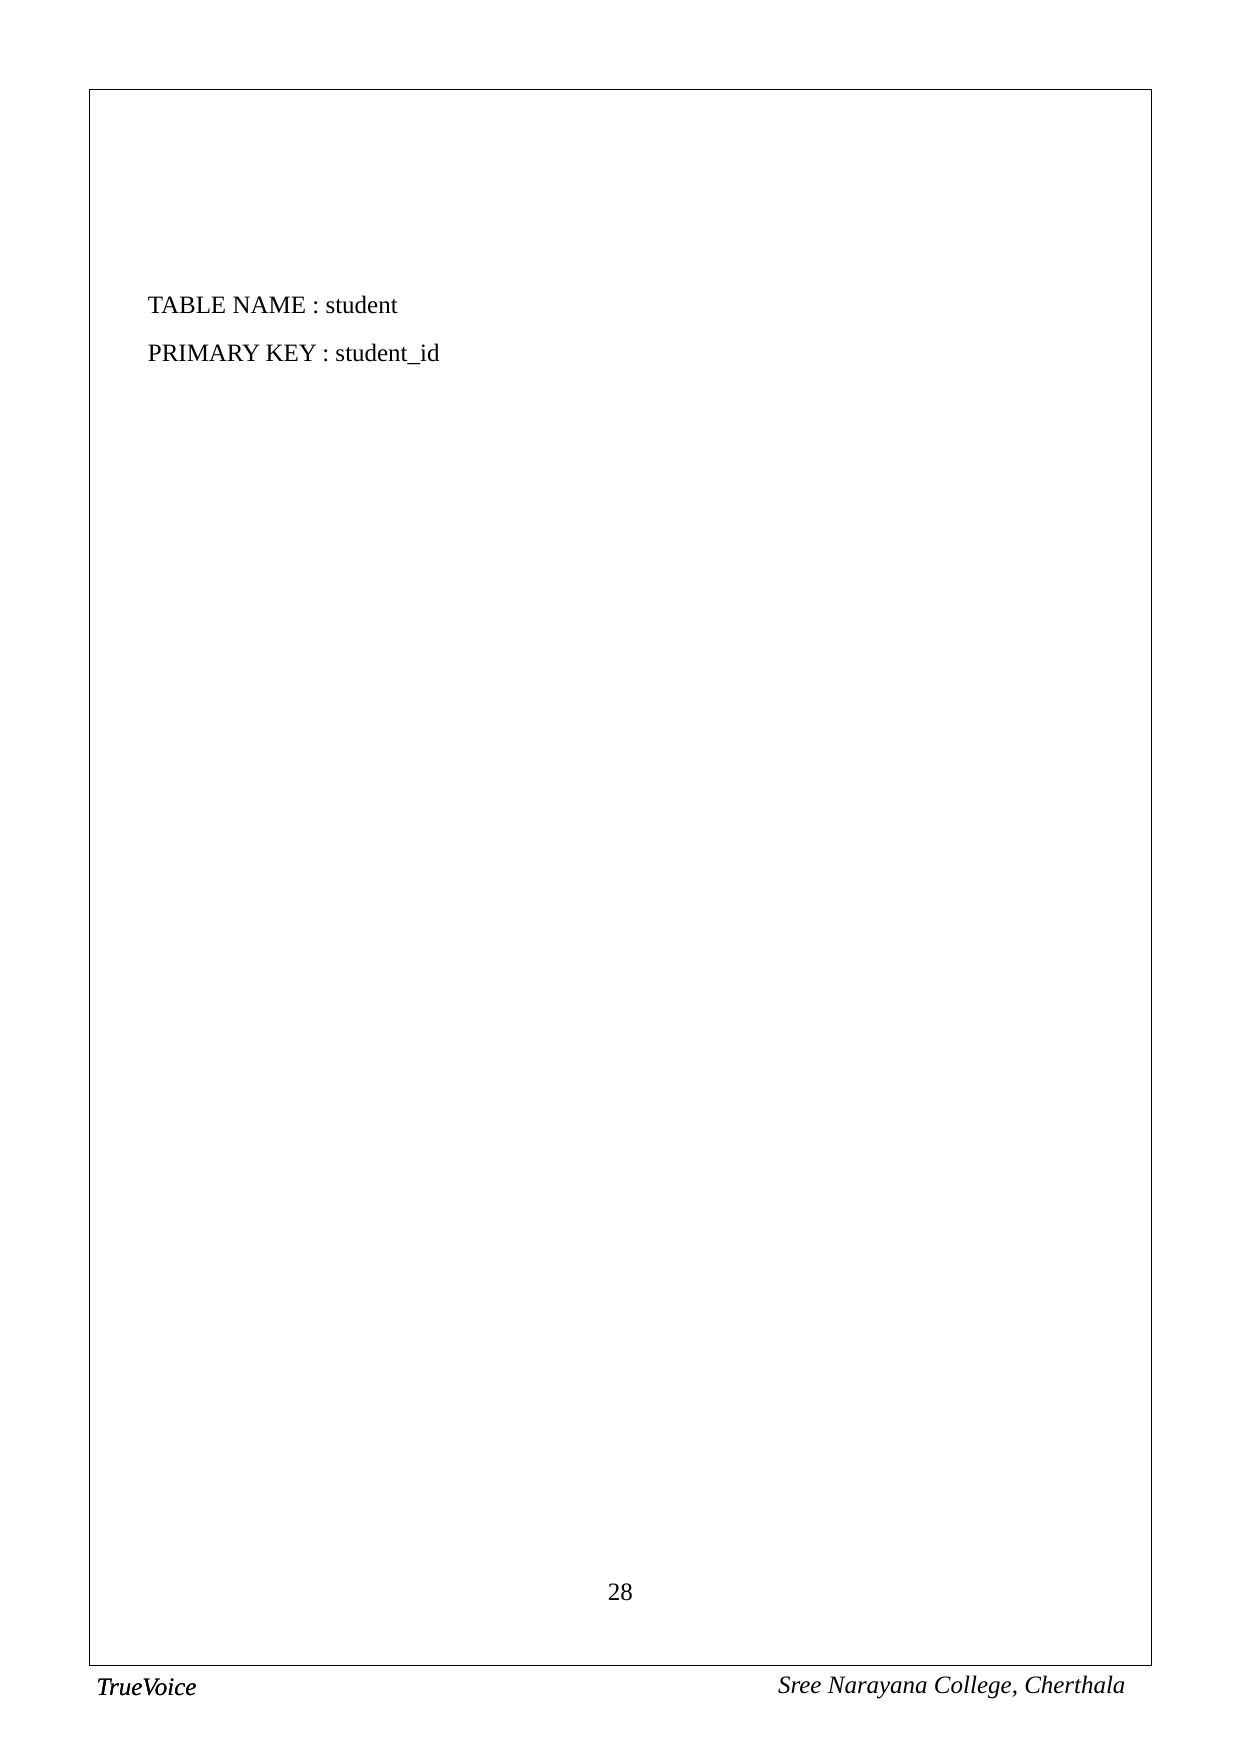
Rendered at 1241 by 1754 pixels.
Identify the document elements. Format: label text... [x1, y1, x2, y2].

text PRIMARY KEY : student_id [148, 338, 1092, 367]
text TABLE NAME : student [148, 291, 1092, 319]
